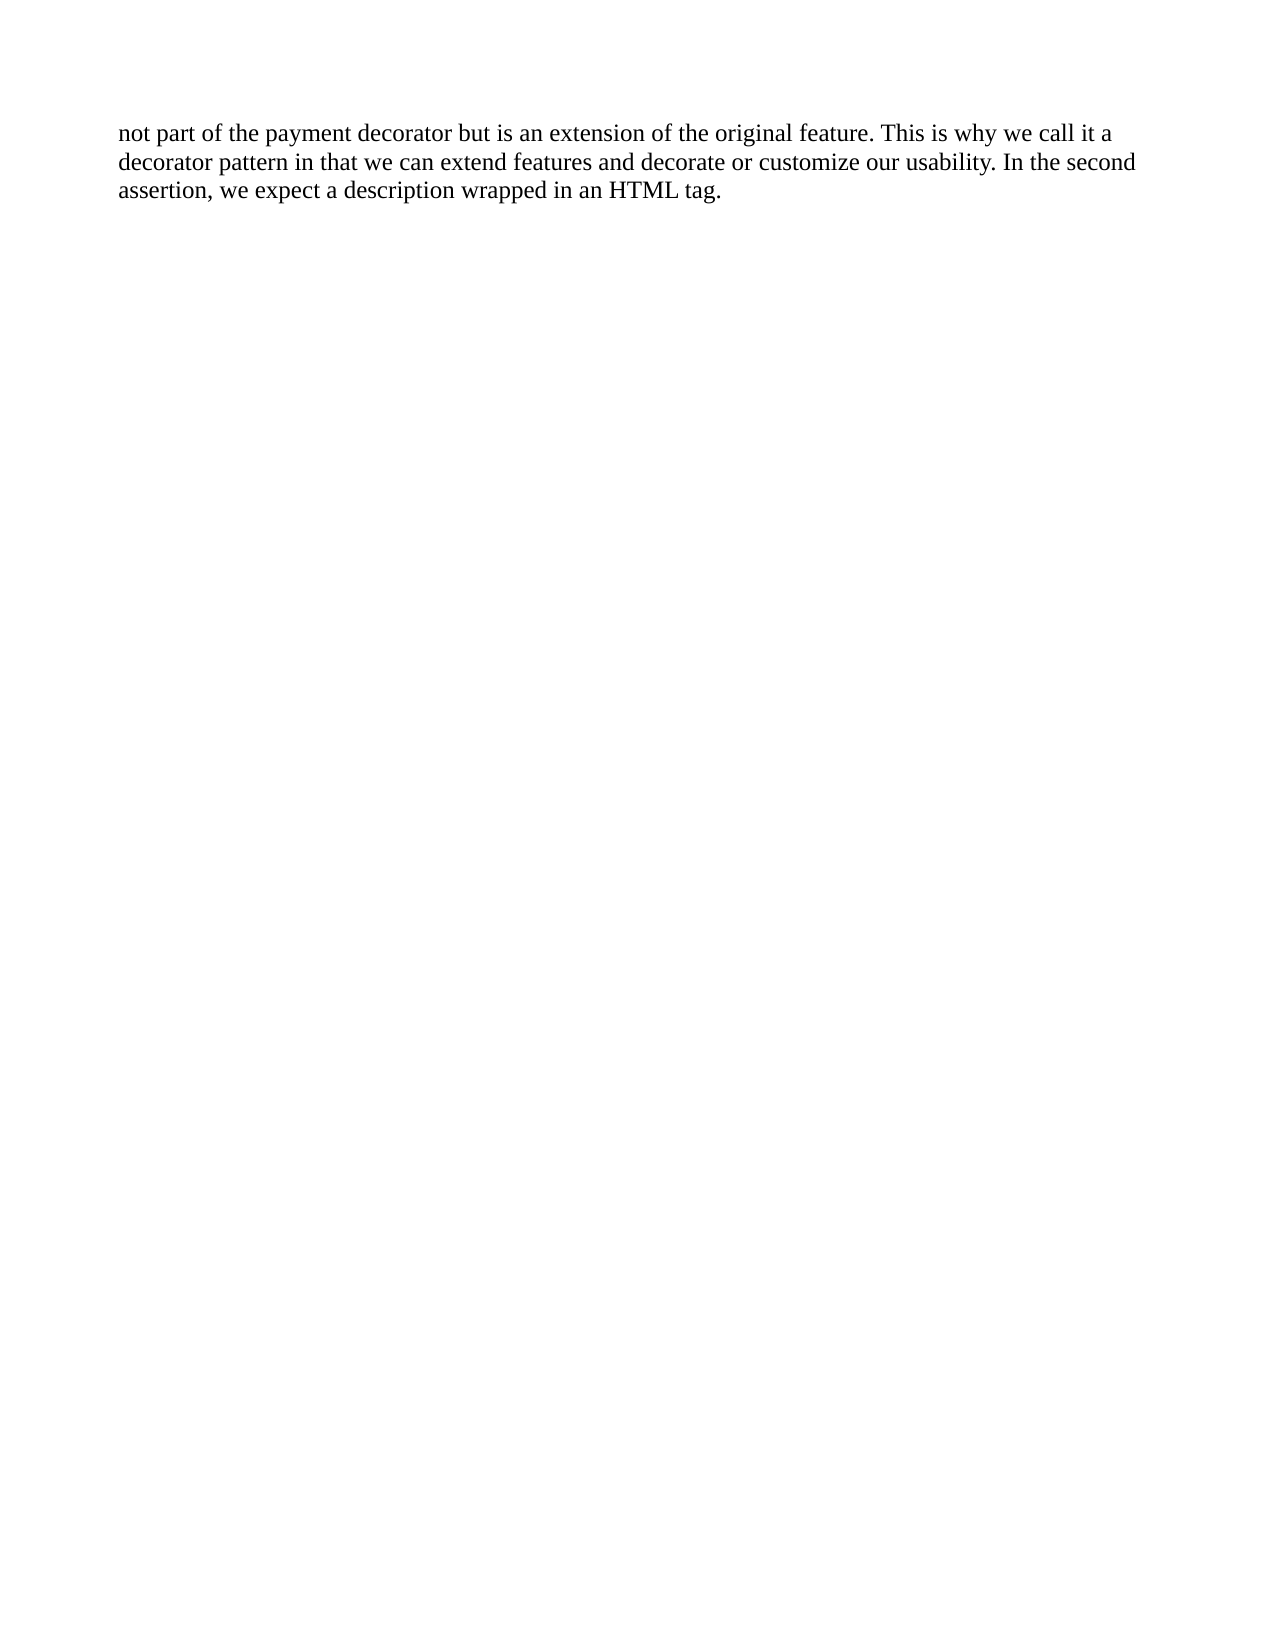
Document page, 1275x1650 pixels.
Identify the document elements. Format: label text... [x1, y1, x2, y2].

text not part of the payment decorator but is an extension of the original feature. This is why we call it a decorator pattern in that we can extend features and decorate or customize our usability. In the second assertion, we expect a description wrapped in an HTML tag. [118, 118, 1157, 204]
